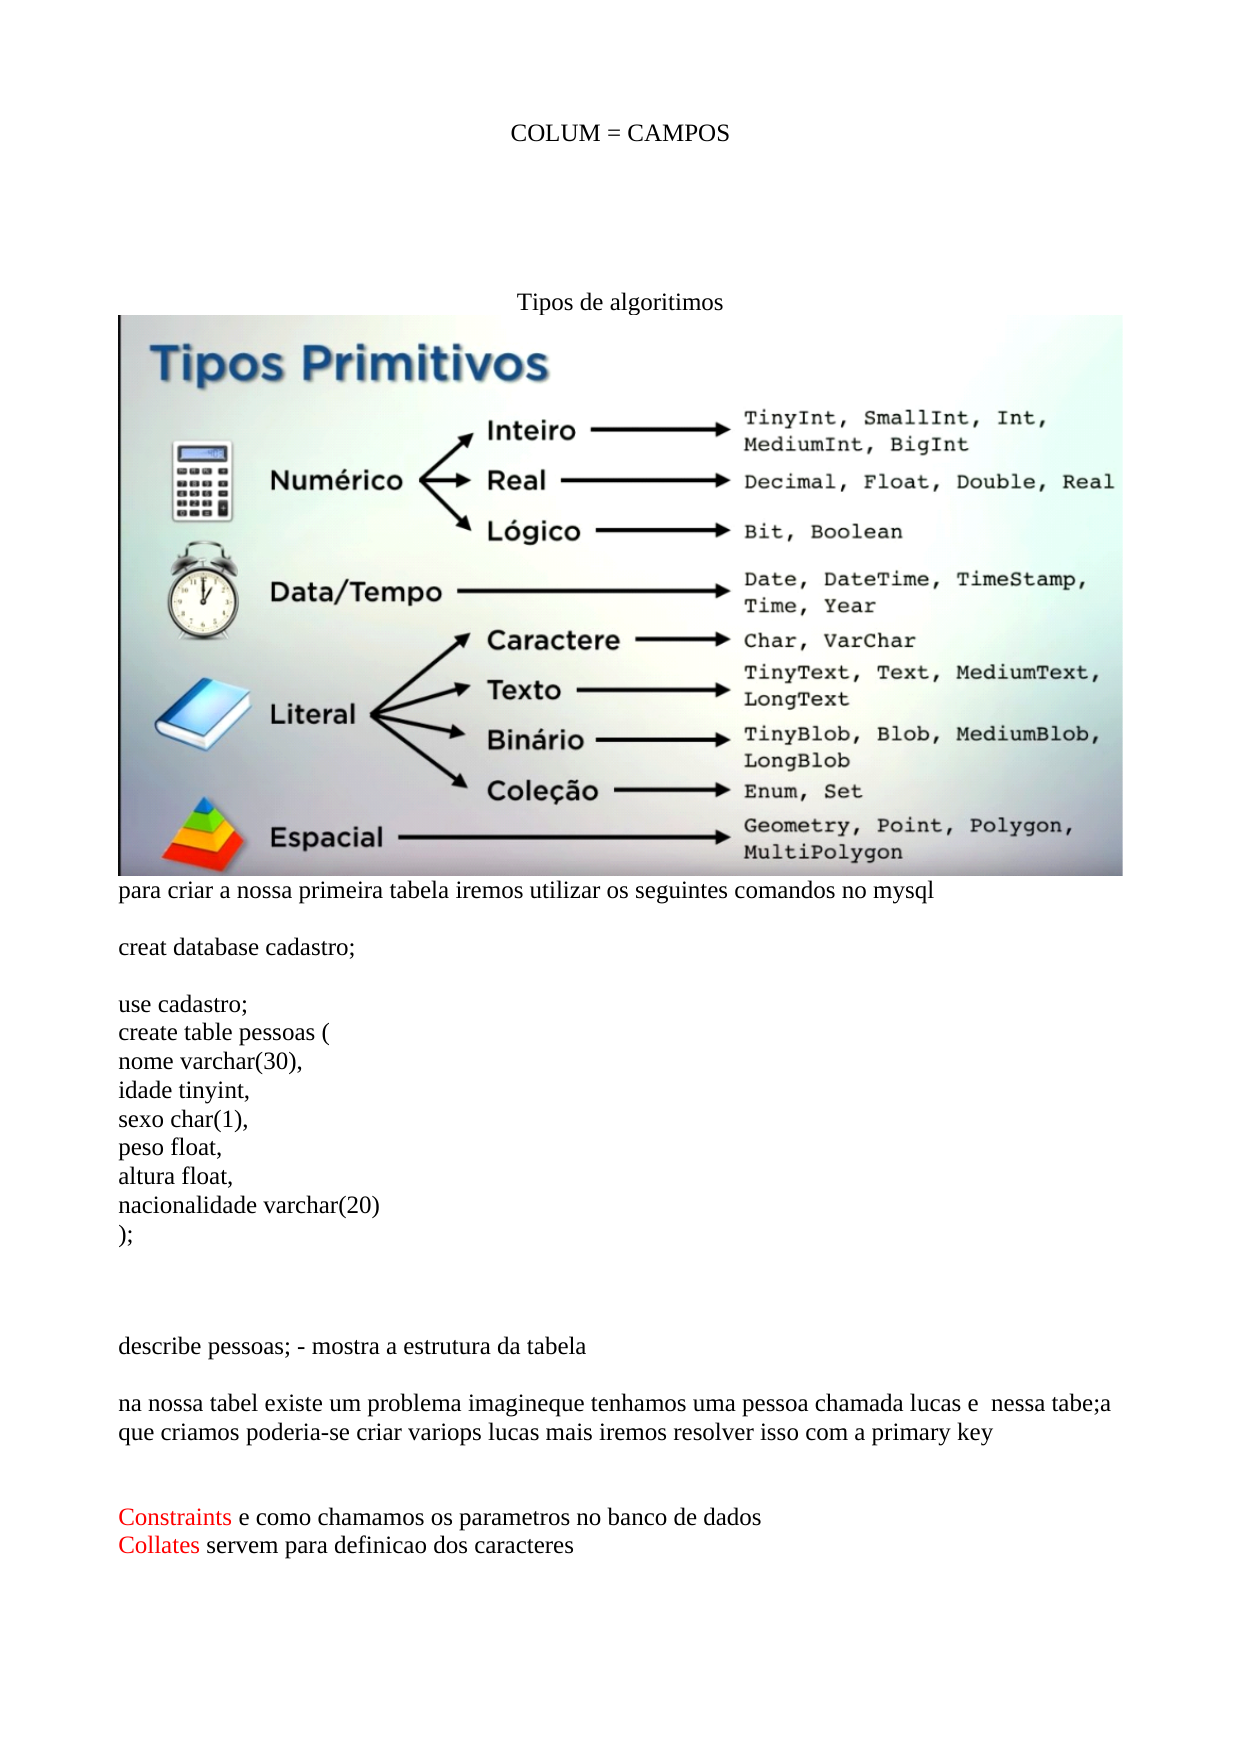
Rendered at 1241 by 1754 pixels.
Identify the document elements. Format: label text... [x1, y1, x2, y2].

text Collates servem para definicao dos caracteres [118, 1531, 1122, 1559]
text use cadastro; create table pessoas ( nome varchar(30), idade tinyint, sexo char(1), peso float, altura float, nacionalidade varchar(20) ); [118, 989, 1122, 1247]
text creat database cadastro; [118, 932, 1122, 961]
text para criar a nossa primeira tabela iremos utilizar os seguintes comandos no mysql [118, 876, 1122, 904]
text describe pessoas; - mostra a estrutura da tabela [118, 1331, 1122, 1360]
text na nossa tabel existe um problema imagineque tenhamos uma pessoa chamada lucas e nessa tabe;a que criamos poderia-se criar variops lucas mais iremos resolver isso com a primary key [118, 1388, 1122, 1446]
text Tipos de algoritimos [118, 287, 1122, 315]
text COLUM = CAMPOS [118, 118, 1122, 147]
text Constraints e como chamamos os parametros no banco de dados [118, 1502, 1122, 1531]
